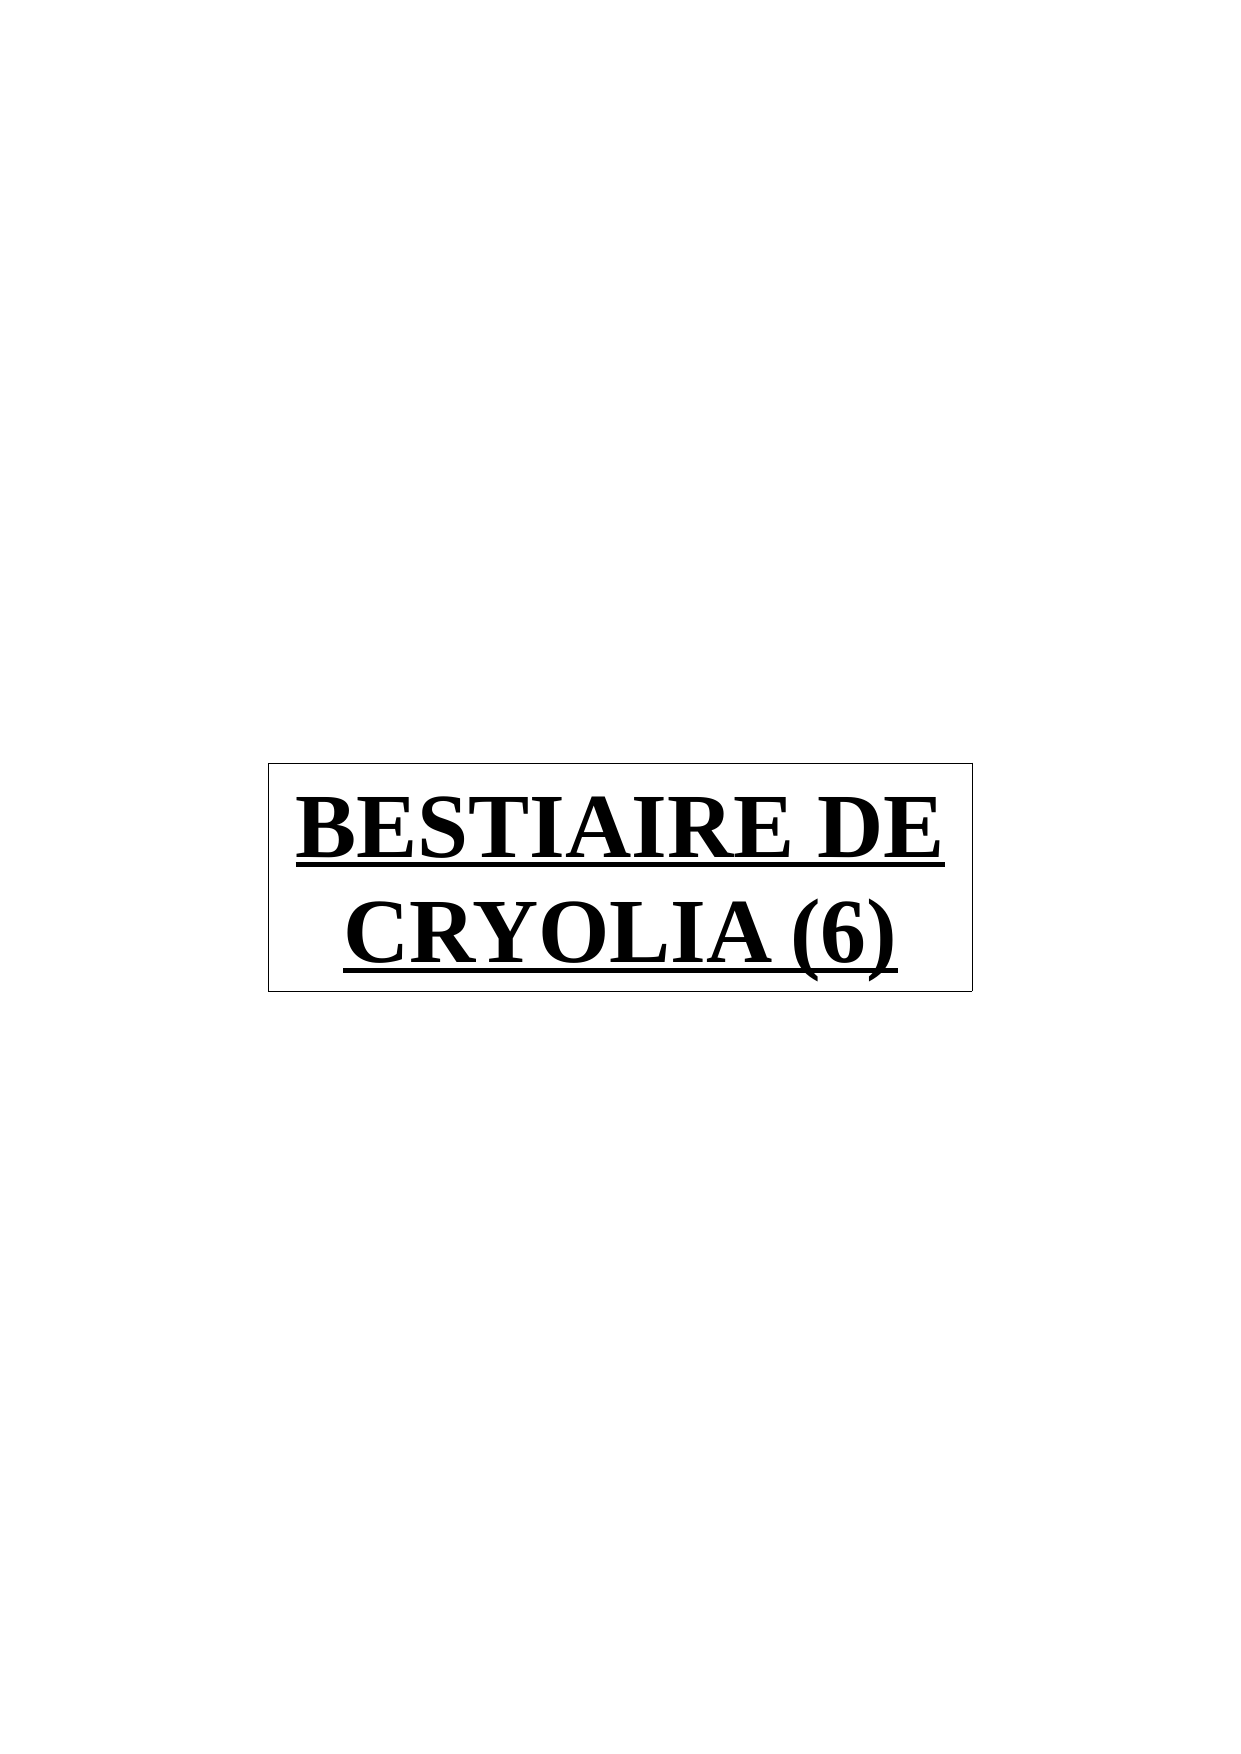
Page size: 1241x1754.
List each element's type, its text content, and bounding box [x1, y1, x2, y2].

text BESTIAIRE DE CRYOLIA (6) [277, 772, 963, 982]
